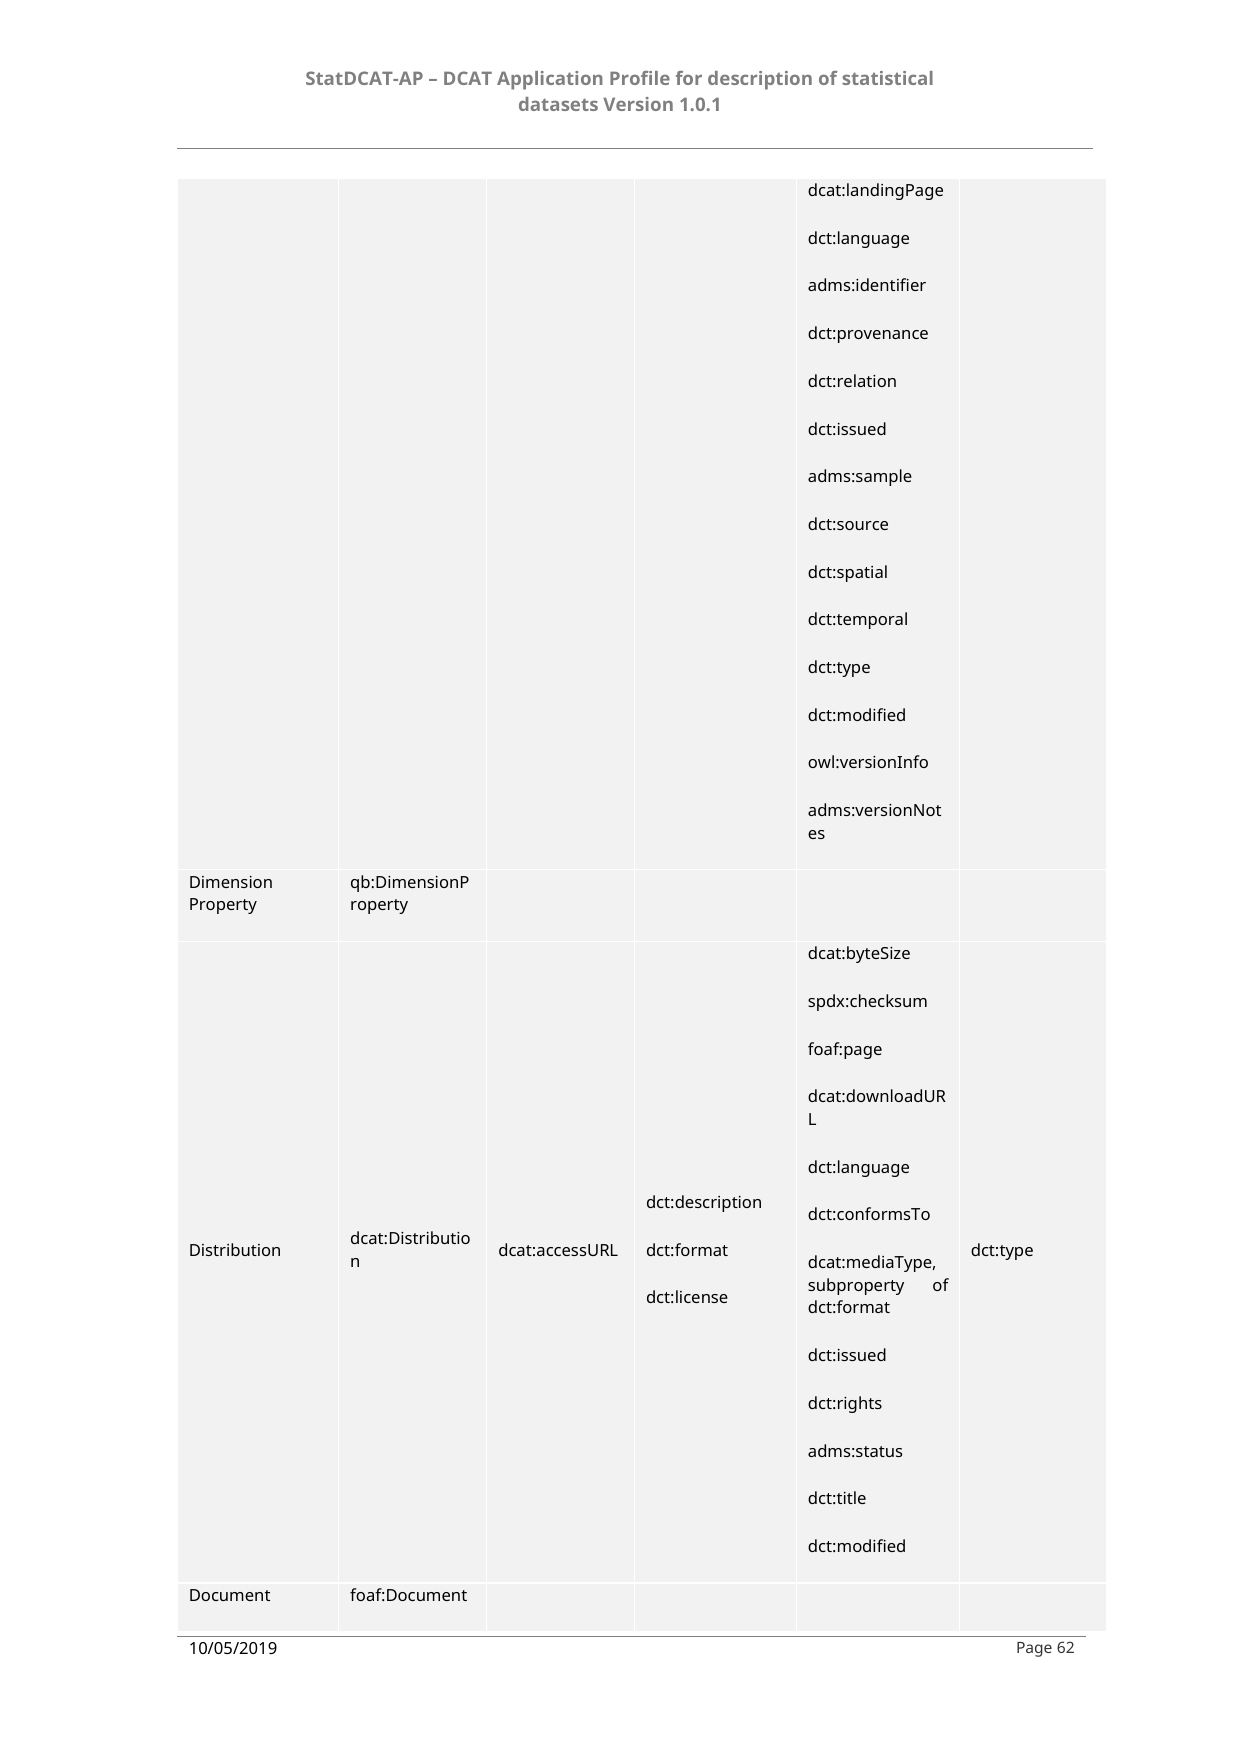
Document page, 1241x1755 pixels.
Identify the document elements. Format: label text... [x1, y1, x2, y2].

table_cell [635, 179, 796, 869]
table_cell [487, 870, 634, 941]
table_cell [487, 1584, 634, 1631]
table_cell [635, 1584, 796, 1631]
table_cell [960, 870, 1106, 941]
table_cell dcat:landingPage dct:language adms:identifier dct:provenance dct:relation dct:issued adms:sample dct:source dct:spatial dct:temporal dct:type dct:modified owl:versionInfo adms:versionNotes [797, 179, 959, 869]
table_cell dcat:byteSize spdx:checksum foaf:page dcat:downloadURL dct:language dct:conformsTo dcat:mediaType, subproperty of dct:format dct:issued dct:rights adms:status dct:title dct:modified [797, 942, 959, 1582]
table_cell Dimension Property [178, 870, 338, 941]
table_cell [797, 870, 959, 941]
table_cell dct:type [960, 942, 1106, 1582]
table_cell [178, 179, 338, 869]
table_cell [797, 1584, 959, 1631]
table_cell dct:description dct:format dct:license [635, 942, 796, 1582]
table_cell dcat:accessURL [487, 942, 634, 1582]
table_cell [339, 179, 486, 869]
table_cell Document [178, 1584, 338, 1631]
table_cell [487, 179, 634, 869]
table_cell dcat:Distribution [339, 942, 486, 1582]
table_cell qb:DimensionProperty [339, 870, 486, 941]
table_cell Distribution [178, 942, 338, 1582]
table_cell foaf:Document [339, 1584, 486, 1631]
table_cell [960, 1584, 1106, 1631]
table_cell [635, 870, 796, 941]
table_cell [960, 179, 1106, 869]
